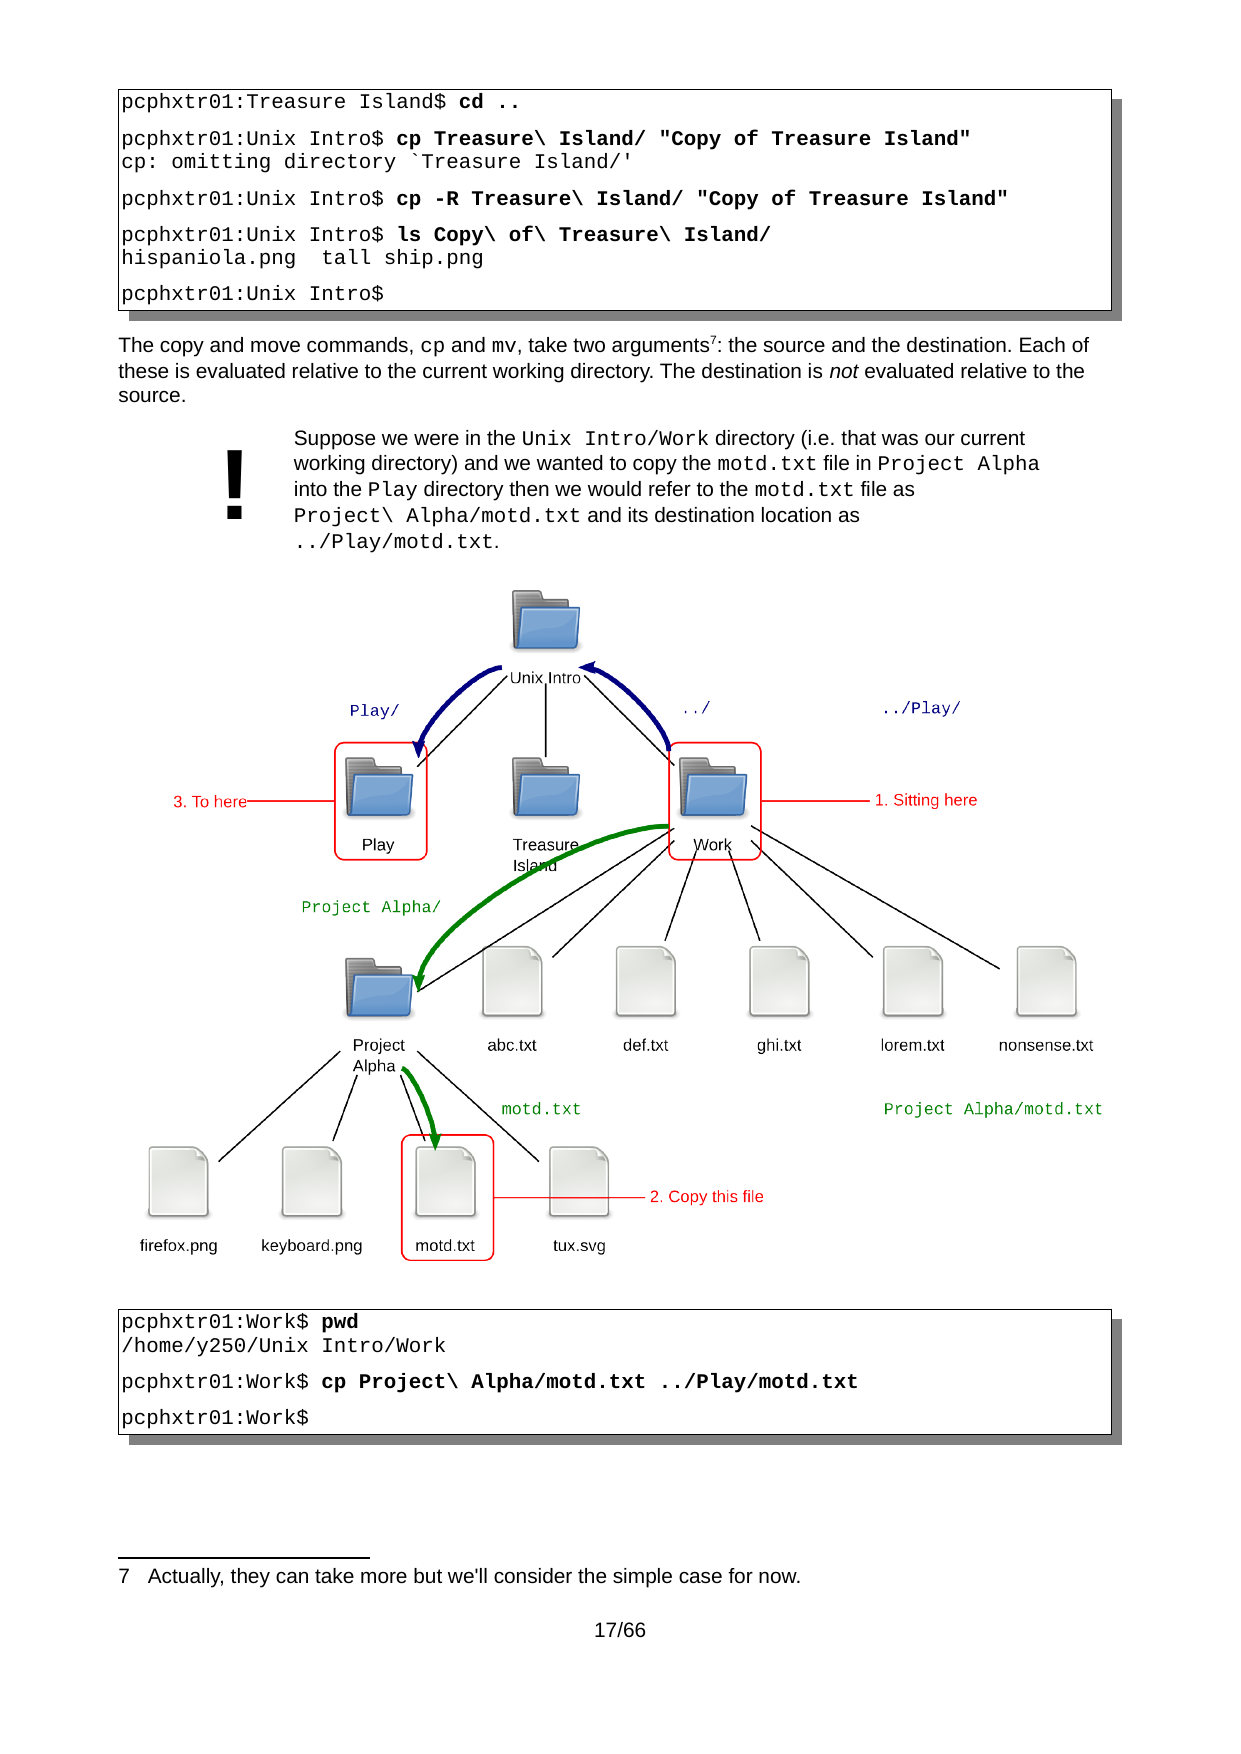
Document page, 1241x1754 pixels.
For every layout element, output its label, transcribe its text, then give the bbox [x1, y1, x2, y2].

text pcphxtr01:Work$ cp Project\ Alpha/motd.txt ../Play/motd.txt [119, 1368, 1111, 1395]
text pcphxtr01:Work$ [119, 1404, 1111, 1434]
text pcphxtr01:Treasure Island$ cd .. [119, 90, 1111, 115]
text The copy and move commands, cp and mv, take two arguments: the source and the destination. Each of these is evaluated relative to the current working directory. The destination is not evaluated relative to the source. [118, 333, 1122, 407]
text pcphxtr01:Work$ pwd /home/y250/Unix Intro/Work [119, 1310, 1111, 1359]
text pcphxtr01:Unix Intro$ [119, 280, 1111, 310]
table_header ! [177, 425, 294, 567]
text pcphxtr01:Unix Intro$ ls Copy\ of\ Treasure\ Island/ hispaniola.png tall ship.png [119, 221, 1111, 271]
text Actually, they can take more but we'll consider the simple case for now. [118, 1564, 1122, 1588]
text pcphxtr01:Unix Intro$ cp Treasure\ Island/ "Copy of Treasure Island" cp: omitting directory `Treasure Island/' [119, 125, 1111, 175]
picture [138, 590, 1102, 1261]
table_header Suppose we were in the Unix Intro/Work directory (i.e. that was our current working directory) and we wanted to copy the motd.txt file in Project Alpha into the Play directory then we would refer to the motd.txt file as Project\ Alpha/motd.txt and its destination location as ../Play/motd.txt. [294, 425, 1048, 567]
text pcphxtr01:Unix Intro$ cp -R Treasure\ Island/ "Copy of Treasure Island" [119, 184, 1111, 211]
